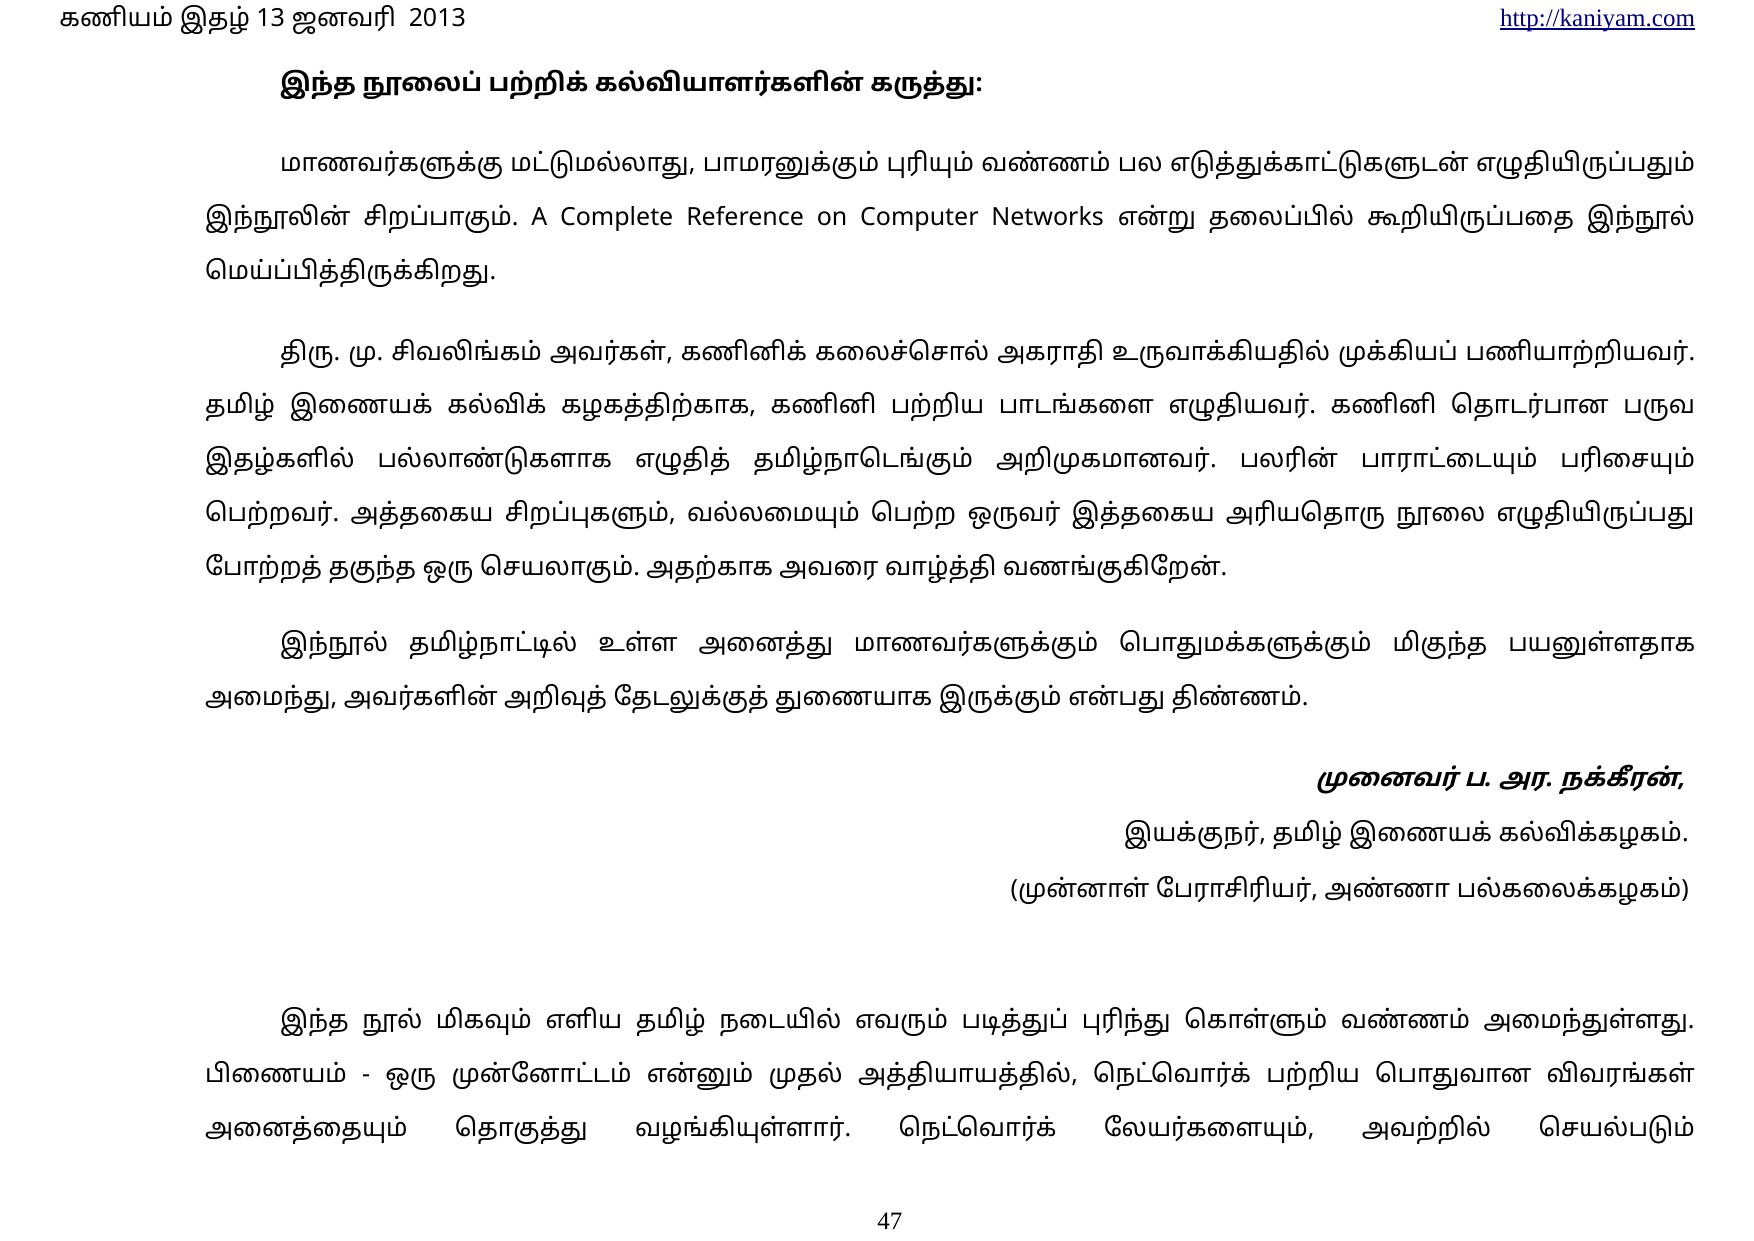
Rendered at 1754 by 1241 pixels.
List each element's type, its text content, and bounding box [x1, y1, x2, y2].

text (முன்னாள் பேராசிரியர், அண்ணா பல்கலைக்கழகம்) [205, 870, 1695, 907]
text இந்த நூல் மிகவும் எளிய தமிழ் நடையில் எவரும் படித்துப் புரிந்து கொள்ளும் வண்ணம் அமைந்துள்ளது. பிணையம் - ஒரு முன்னோட்டம் என்னும் முதல் அத்தியாயத்தில், நெட்வொர்க் பற்றிய பொதுவான விவரங்கள் அனைத்தையும் தொகுத்து வழங்கியுள்ளார். நெட்வொர்க் லேயர்களையும், அவற்றில் செயல்படும் [205, 1002, 1695, 1147]
text மாணவர்களுக்கு மட்டுமல்லாது, பாமரனுக்கும் புரியும் வண்ணம் பல எடுத்துக்காட்டுகளுடன் எழுதியிருப்பதும் இந்நூலின் சிறப்பாகும். A Complete Reference on Computer Networks என்று தலைப்பில் கூறியிருப்பதை இந்நூல் மெய்ப்பித்திருக்கிறது. [205, 145, 1695, 290]
text இந்நூல் தமிழ்நாட்டில் உள்ள அனைத்து மாணவர்களுக்கும் பொதுமக்களுக்கும் மிகுந்த பயனுள்ளதாக அமைந்து, அவர்களின் அறிவுத் தேடலுக்குத் துணையாக இருக்கும் என்பது திண்ணம். [205, 629, 1695, 716]
text இயக்குநர், தமிழ் இணையக் கல்விக்கழகம். [205, 815, 1695, 852]
text திரு. மு. சிவலிங்கம் அவர்கள், கணினிக் கலைச்சொல் அகராதி உருவாக்கியதில் முக்கியப் பணியாற்றியவர். தமிழ் இணையக் கல்விக் கழகத்திற்காக, கணினி பற்றிய பாடங்களை எழுதியவர். கணினி தொடர்பான பருவ இதழ்களில் பல்லாண்டுகளாக எழுதித் தமிழ்நாடெங்கும் அறிமுகமானவர். பலரின் பாராட்டையும் பரிசையும் பெற்றவர். அத்தகைய சிறப்புகளும், வல்லமையும் பெற்ற ஒருவர் இத்தகைய அரியதொரு நூலை எழுதியிருப்பது போற்றத் தகுந்த ஒரு செயலாகும். அதற்காக அவரை வாழ்த்தி வணங்குகிறேன். [205, 333, 1695, 586]
text முனைவர் ப. அர. நக்கீரன், [205, 759, 1695, 796]
text இந்த நூலைப் பற்றிக் கல்வியாளர்களின் கருத்து: [205, 64, 1695, 101]
